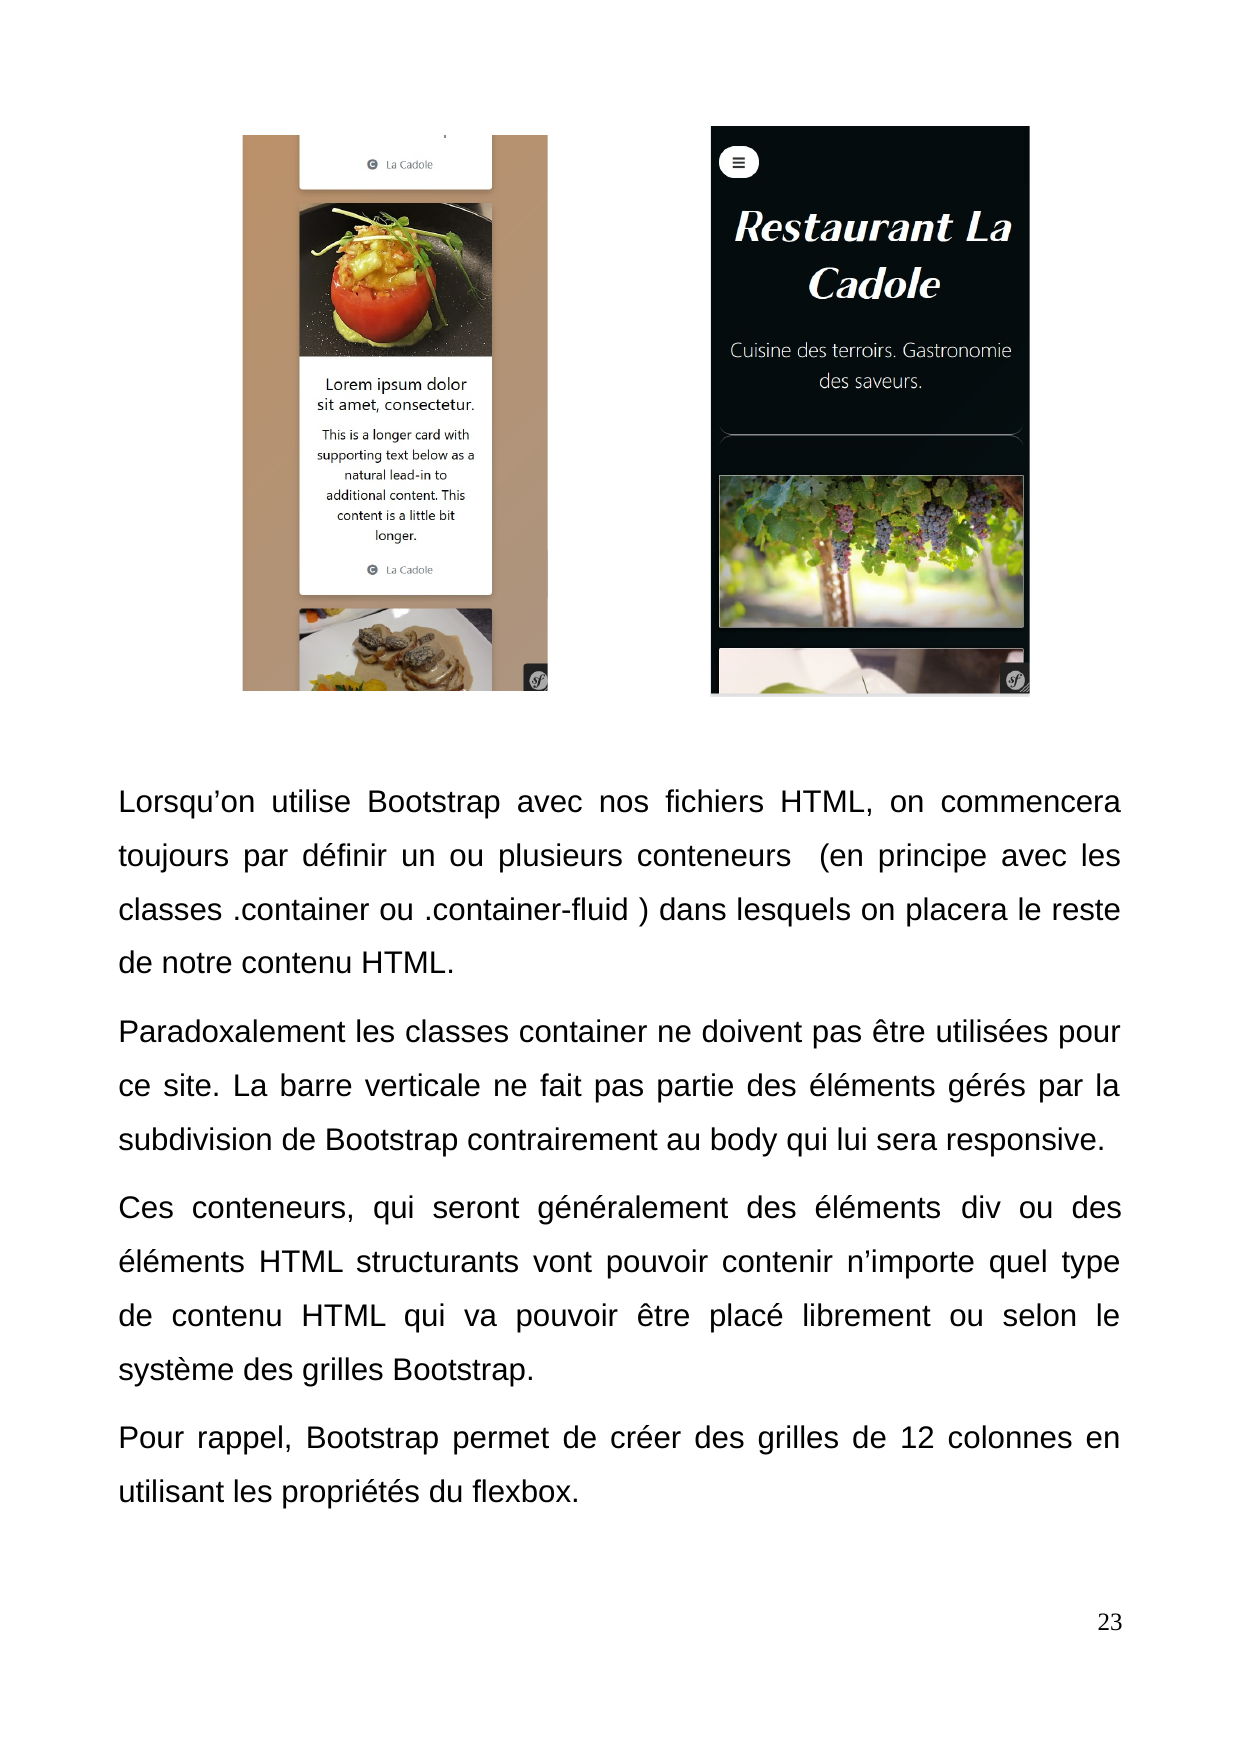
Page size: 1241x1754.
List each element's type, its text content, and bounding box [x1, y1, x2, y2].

picture [242, 135, 548, 691]
text Ces conteneurs, qui seront généralement des éléments div ou des éléments HTML structurants vont pouvoir contenir n’importe quel type de contenu HTML qui va pouvoir être placé librement ou selon le système des grilles Bootstrap. [118, 1189, 1122, 1387]
text Paradoxalement les classes container ne doivent pas être utilisées pour ce site. La barre verticale ne fait pas partie des éléments gérés par la subdivision de Bootstrap contrairement au body qui lui sera responsive. [118, 1013, 1122, 1157]
text Lorsqu’on utilise Bootstrap avec nos fichiers HTML, on commencera toujours par définir un ou plusieurs conteneurs (en principe avec les classes .container ou .container-fluid ) dans lesquels on placera le reste de notre contenu HTML. [118, 783, 1122, 980]
picture [709, 126, 1030, 697]
text Pour rappel, Bootstrap permet de créer des grilles de 12 colonnes en utilisant les propriétés du flexbox. [118, 1419, 1122, 1509]
